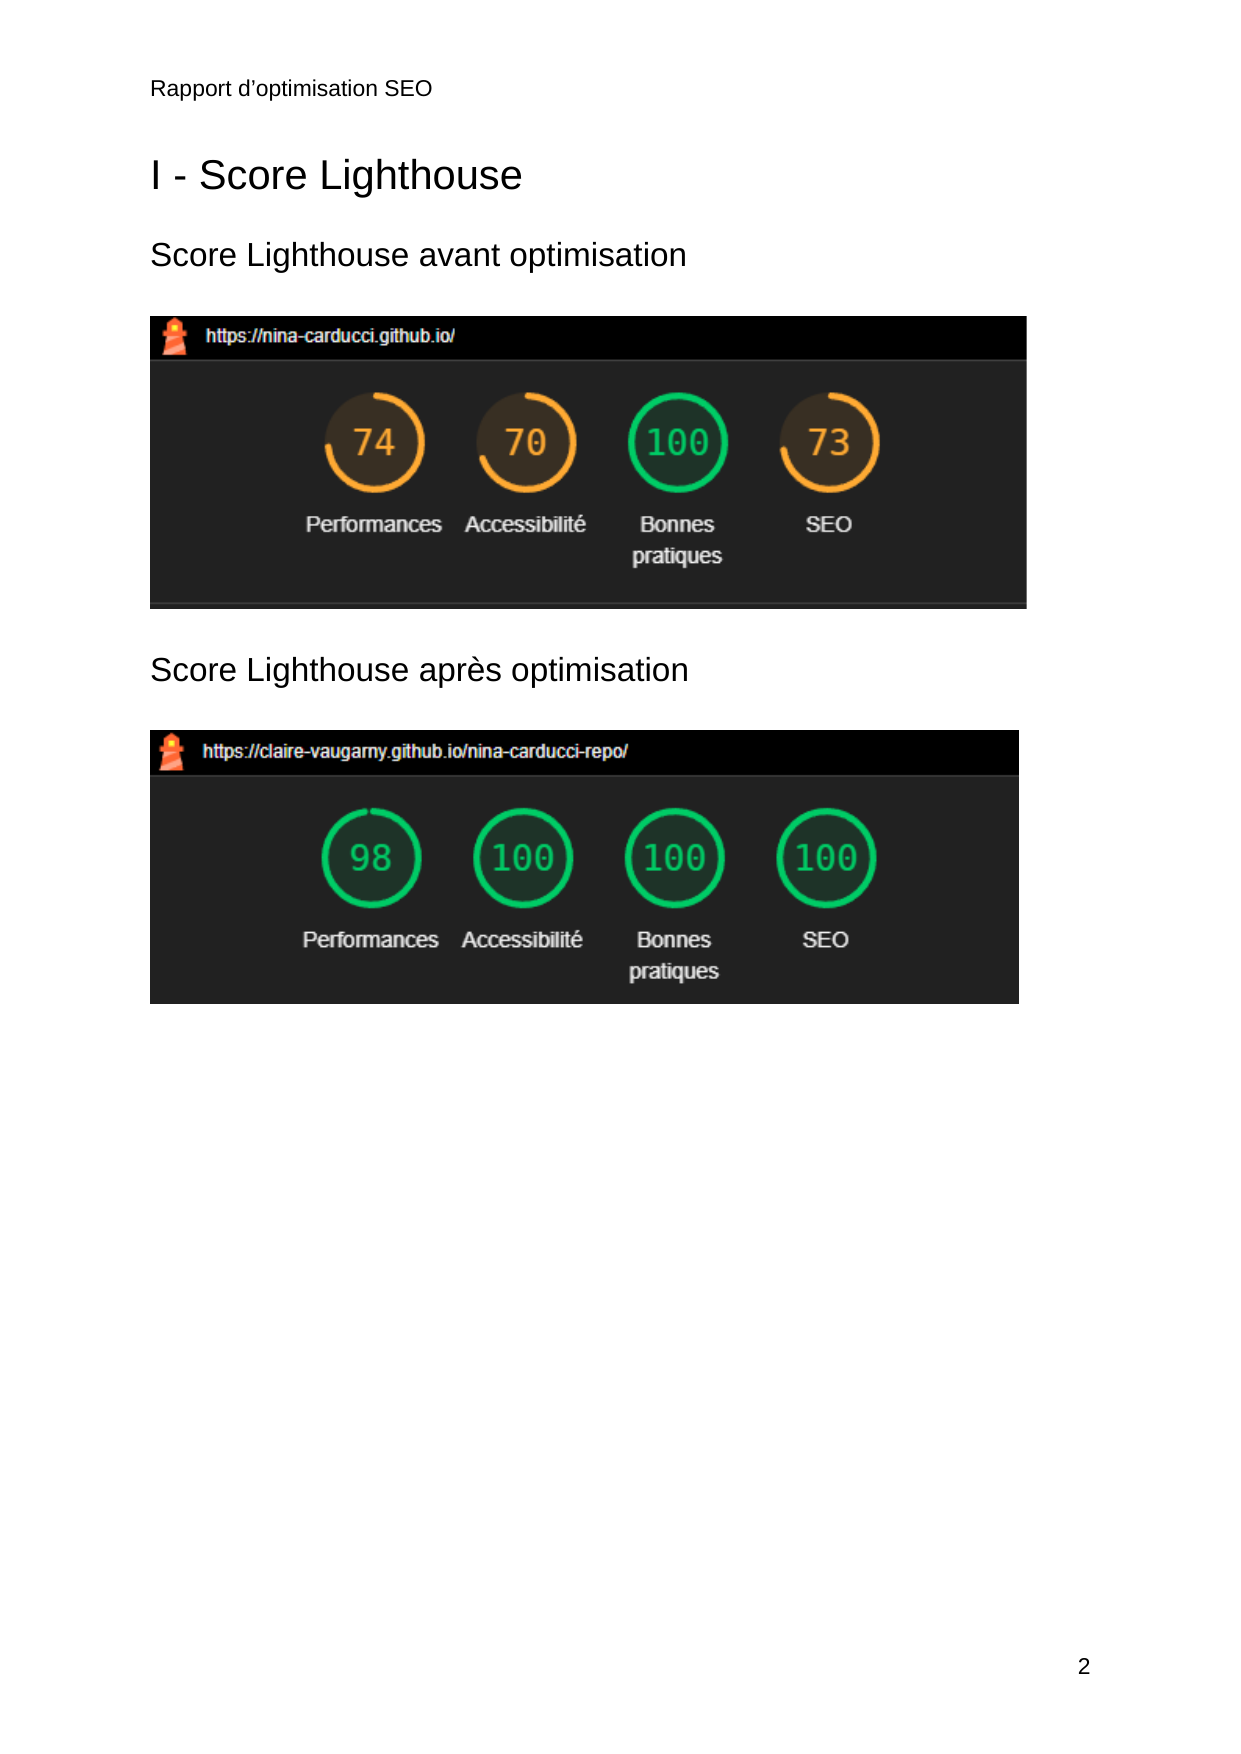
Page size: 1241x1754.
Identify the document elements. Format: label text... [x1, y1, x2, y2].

picture [150, 730, 1019, 1004]
subtitle I - Score Lighthouse [150, 150, 1090, 198]
subtitle Score Lighthouse avant optimisation [150, 235, 1090, 274]
picture [150, 316, 1027, 609]
subtitle Score Lighthouse après optimisation [150, 650, 1090, 688]
